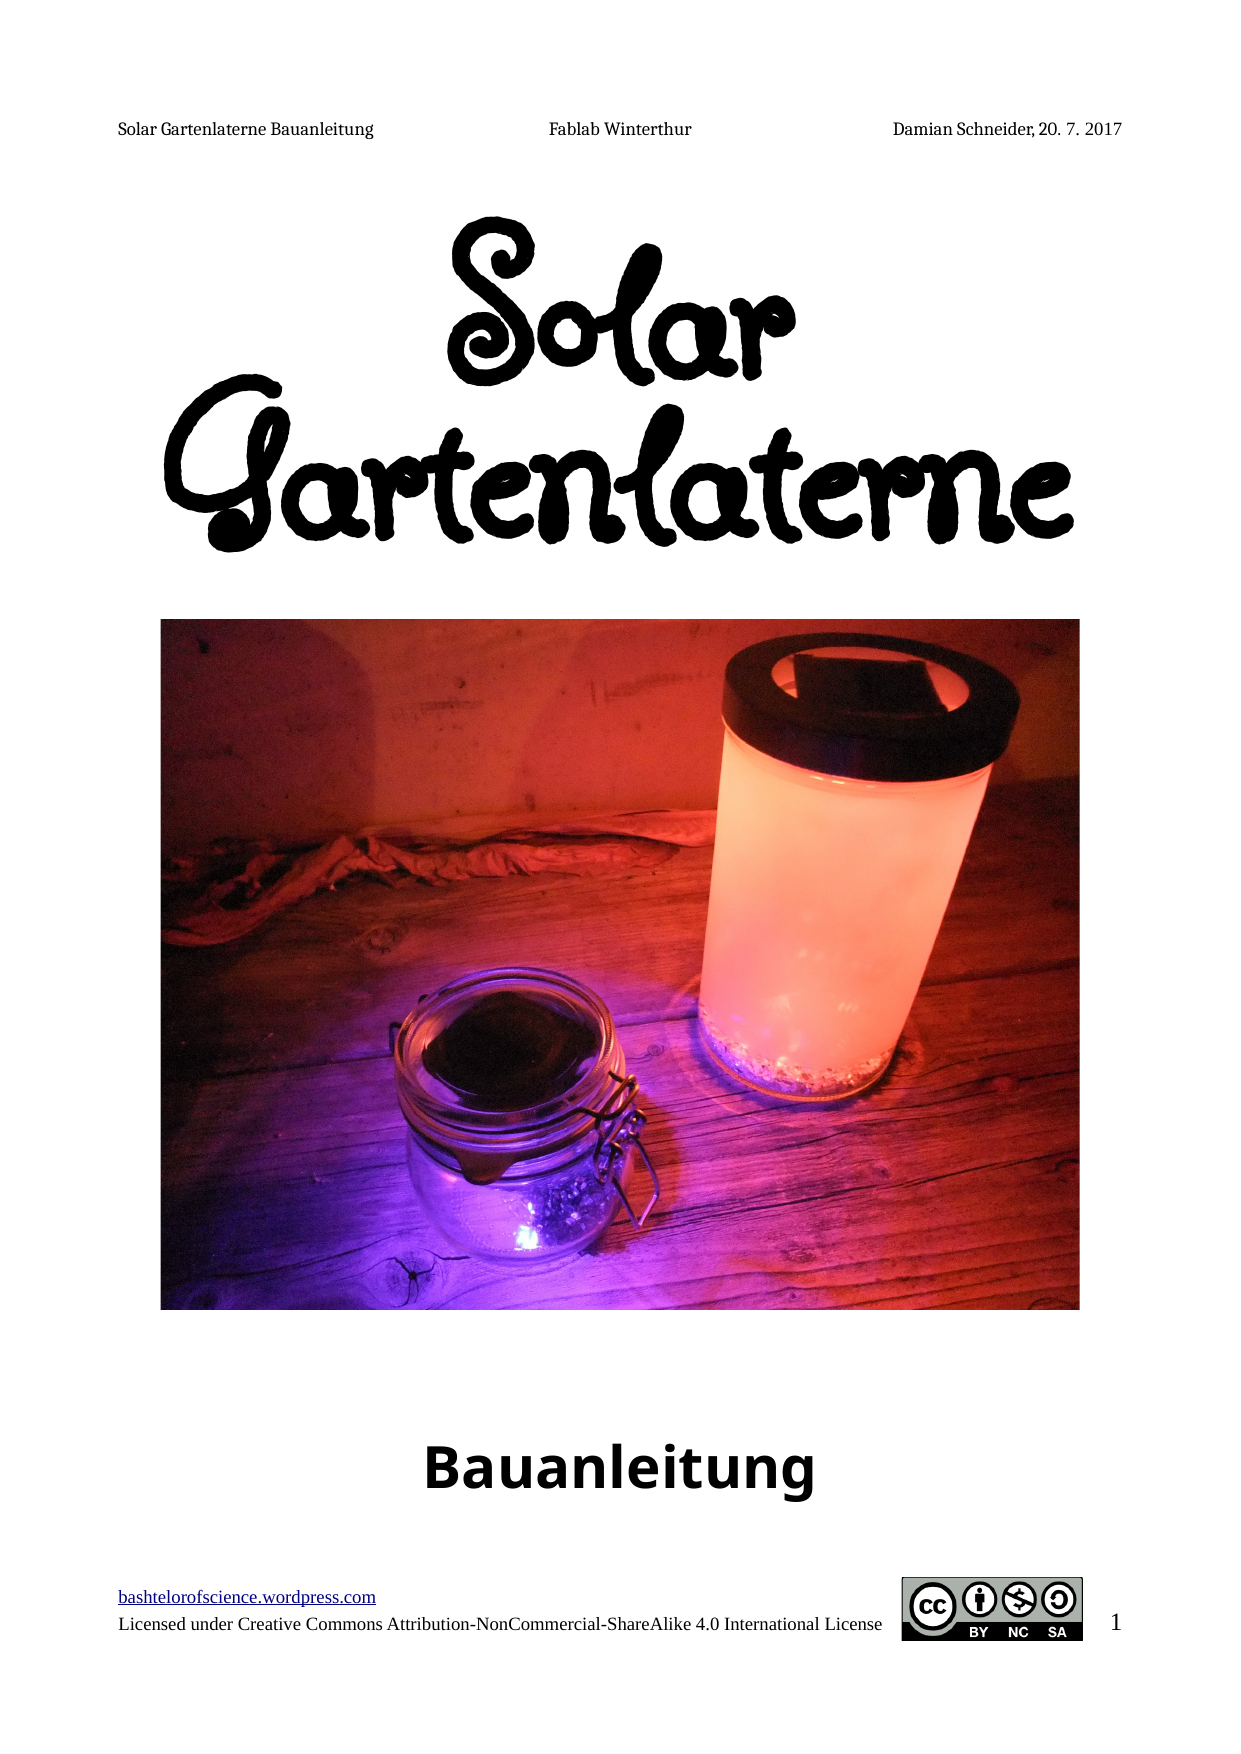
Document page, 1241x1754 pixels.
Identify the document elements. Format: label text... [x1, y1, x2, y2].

picture [901, 1577, 1083, 1641]
picture [160, 619, 1080, 1310]
picture [118, 169, 1123, 595]
title Bauanleitung [118, 1426, 1122, 1506]
